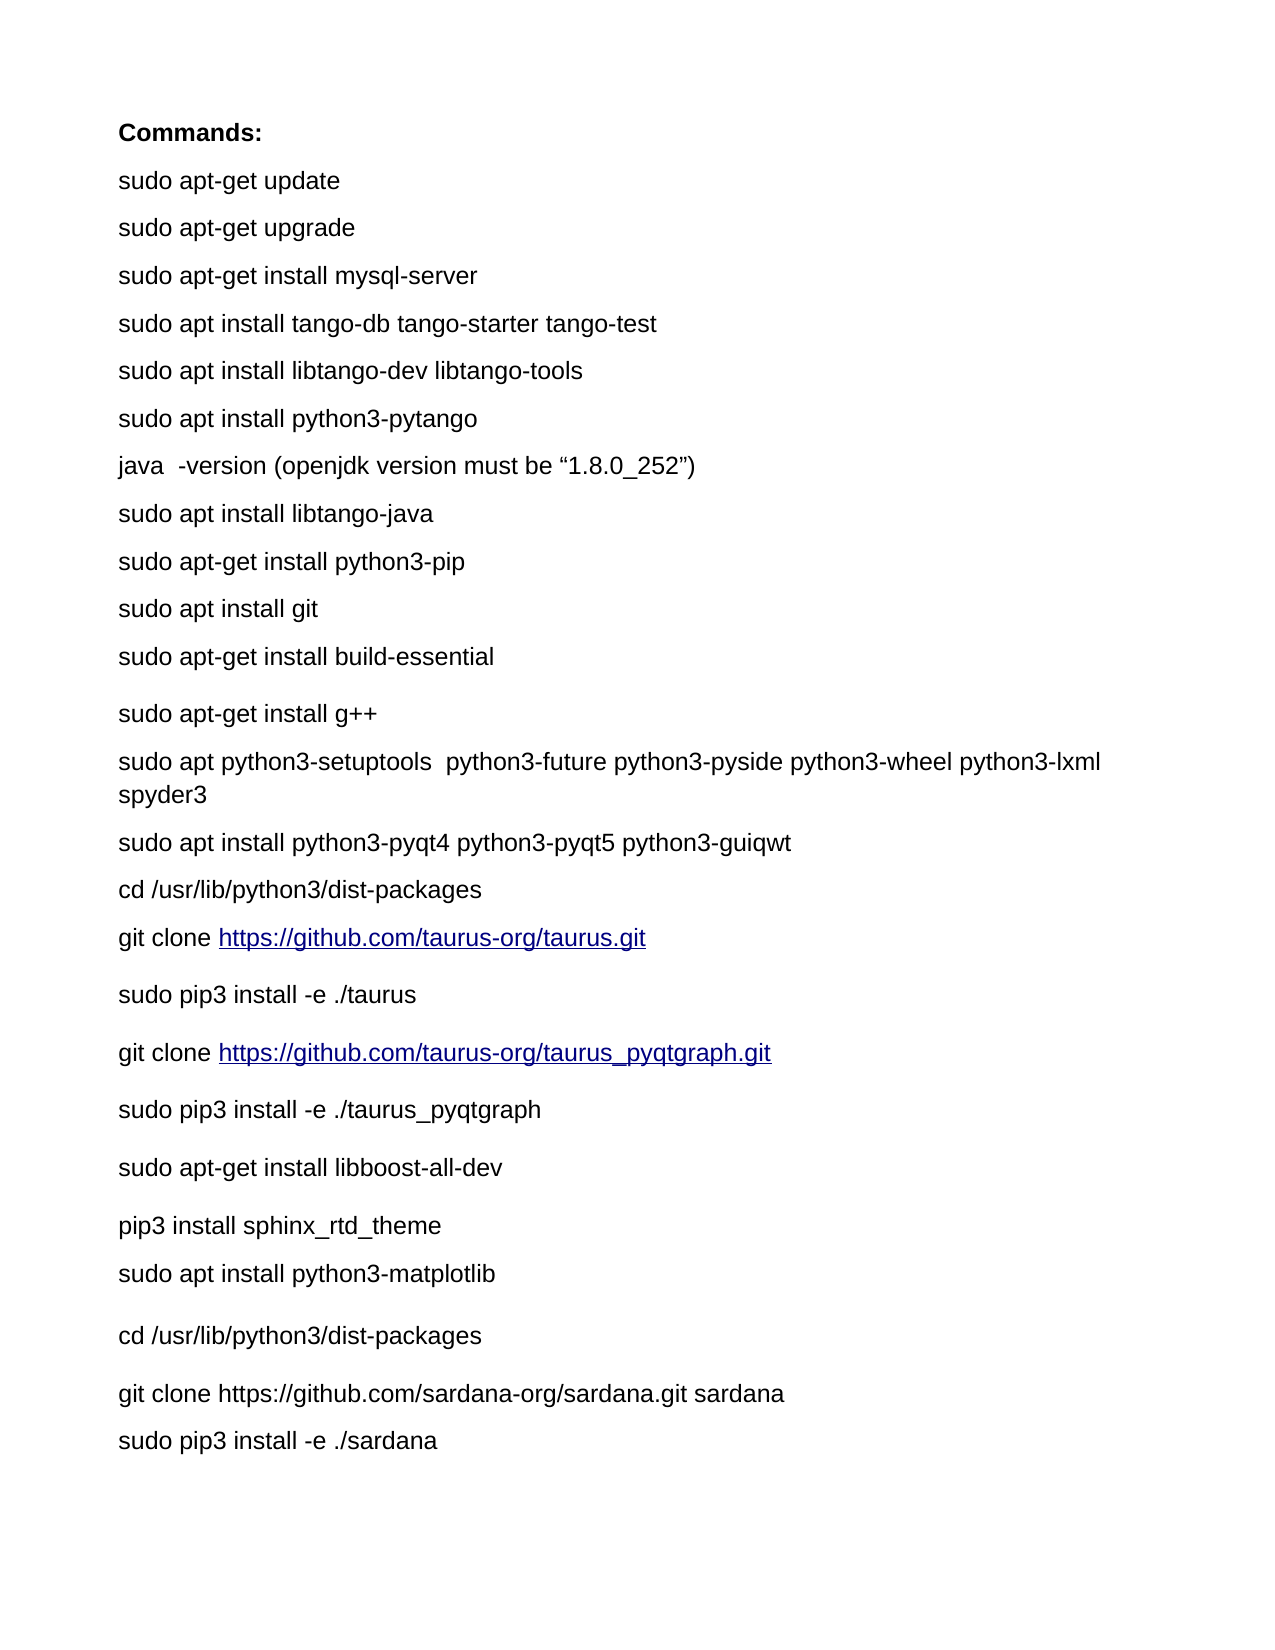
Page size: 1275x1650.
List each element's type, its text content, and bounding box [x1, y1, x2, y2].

text sudo apt install libtango-dev libtango-tools [118, 356, 1157, 385]
text sudo pip3 install -e ./taurus_pyqtgraph [118, 1095, 1157, 1124]
text sudo apt install python3-matplotlib [118, 1258, 1157, 1287]
text git clone https://github.com/taurus-org/taurus.git [118, 923, 1157, 951]
text git clone https://github.com/sardana-org/sardana.git sardana [118, 1378, 1157, 1407]
text cd /usr/lib/python3/dist-packages [118, 875, 1157, 904]
text sudo apt python3-setuptools python3-future python3-pyside python3-wheel python3-lxml spyder3 [118, 747, 1157, 809]
text pip3 install sphinx_rtd_theme [118, 1211, 1157, 1240]
text sudo apt-get update [118, 166, 1157, 194]
text sudo apt-get install python3-pip [118, 547, 1157, 575]
text Commands: [118, 118, 1157, 147]
text sudo apt install python3-pyqt4 python3-pyqt5 python3-guiqwt [118, 827, 1157, 856]
text sudo pip3 install -e ./sardana [118, 1426, 1157, 1455]
text sudo apt install tango-db tango-starter tango-test [118, 308, 1157, 337]
text sudo apt-get install g++ [118, 699, 1157, 728]
text sudo apt-get install libboost-all-dev [118, 1153, 1157, 1182]
text cd /usr/lib/python3/dist-packages [118, 1321, 1157, 1350]
text sudo apt install libtango-java [118, 499, 1157, 528]
text git clone https://github.com/taurus-org/taurus_pyqtgraph.git [118, 1038, 1157, 1066]
text sudo apt-get upgrade [118, 213, 1157, 242]
text sudo pip3 install -e ./taurus [118, 980, 1157, 1009]
text sudo apt-get install build-essential [118, 642, 1157, 671]
text java -version (openjdk version must be “1.8.0_252”) [118, 451, 1157, 480]
text sudo apt install git [118, 594, 1157, 623]
text sudo apt-get install mysql-server [118, 261, 1157, 290]
text sudo apt install python3-pytango [118, 404, 1157, 432]
